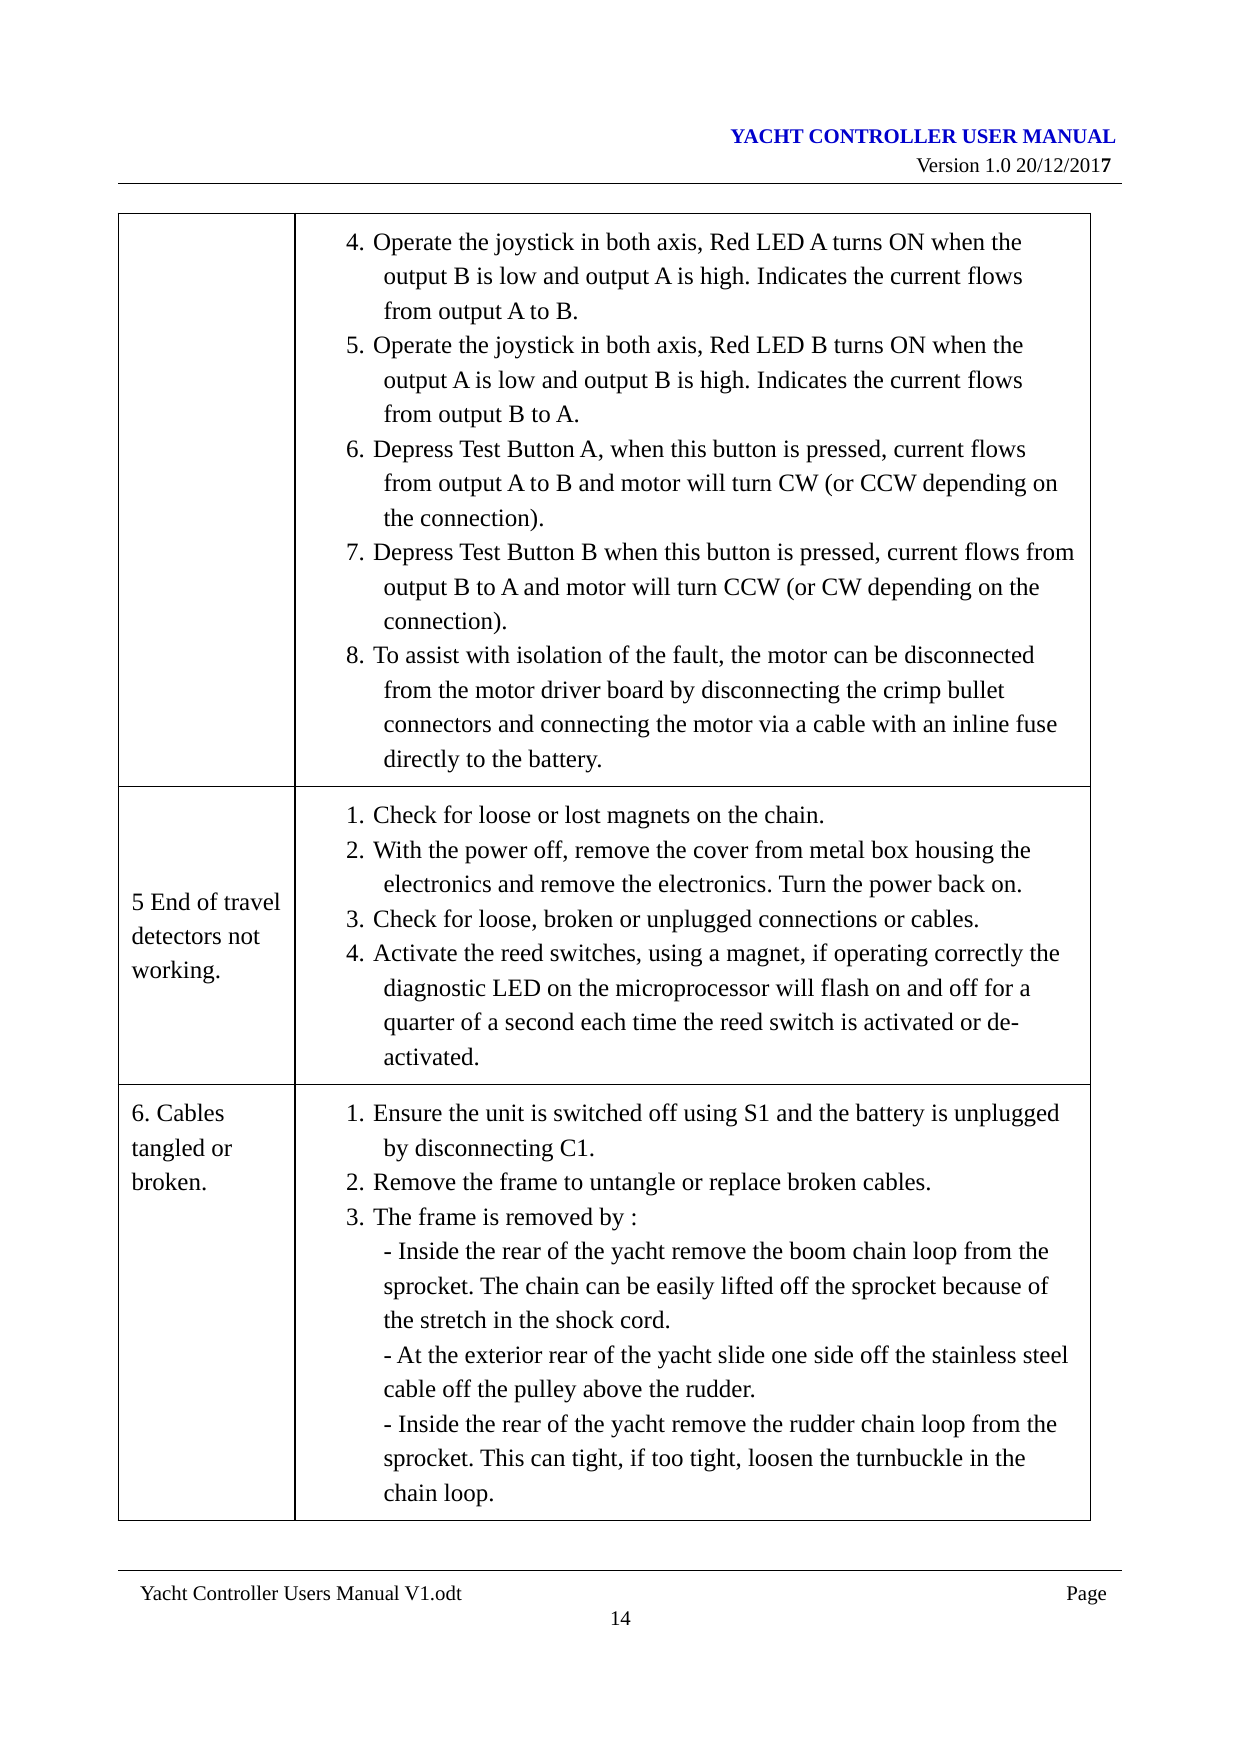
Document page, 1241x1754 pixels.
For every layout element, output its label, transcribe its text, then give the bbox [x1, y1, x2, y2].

table_cell Check for loose or lost magnets on the chain. With the power off, remove the cover from metal box housing the electronics and remove the electronics. Turn the power back on. Check for loose, broken or unplugged connections or cables. Activate the reed switches, using a magnet, if operating correctly the diagnostic LED on the microprocessor will flash on and off for a quarter of a second each time the reed switch is activated or de-activated. [296, 787, 1090, 1084]
table_cell 6. Cables tangled or broken. [119, 1085, 294, 1520]
table_cell [119, 214, 294, 786]
table_cell 5 End of travel detectors not working. [119, 787, 294, 1084]
table_cell Ensure the unit is switched off using S1 and the battery is unplugged by disconnecting C1. Remove the frame to untangle or replace broken cables. The frame is removed by : - Inside the rear of the yacht remove the boom chain loop from the sprocket. The chain can be easily lifted off the sprocket because of the stretch in the shock cord. - At the exterior rear of the yacht slide one side off the stainless steel cable off the pulley above the rudder. - Inside the rear of the yacht remove the rudder chain loop from the sprocket. This can tight, if too tight, loosen the turnbuckle in the chain loop. [296, 1085, 1090, 1520]
table_cell With the power off, remove the cover from metal box housing the electronics and remove the electronics. Turn the power back on. Check for loose, broken or unplugged connections or cables. The motor driver board has a power on green led “PWR”, see picture of motor driver board. This should be on, if not check power. Operate the joystick in both axis, Red LED A turns ON when the output B is low and output A is high. Indicates the current flows from output A to B. Operate the joystick in both axis, Red LED B turns ON when the output A is low and output B is high. Indicates the current flows from output B to A. Depress Test Button A, when this button is pressed, current flows from output A to B and motor will turn CW (or CCW depending on the connection). Depress Test Button B when this button is pressed, current flows from output B to A and motor will turn CCW (or CW depending on the connection). To assist with isolation of the fault, the motor can be disconnected from the motor driver board by disconnecting the crimp bullet connectors and connecting the motor via a cable with an inline fuse directly to the battery. [296, 214, 1090, 786]
